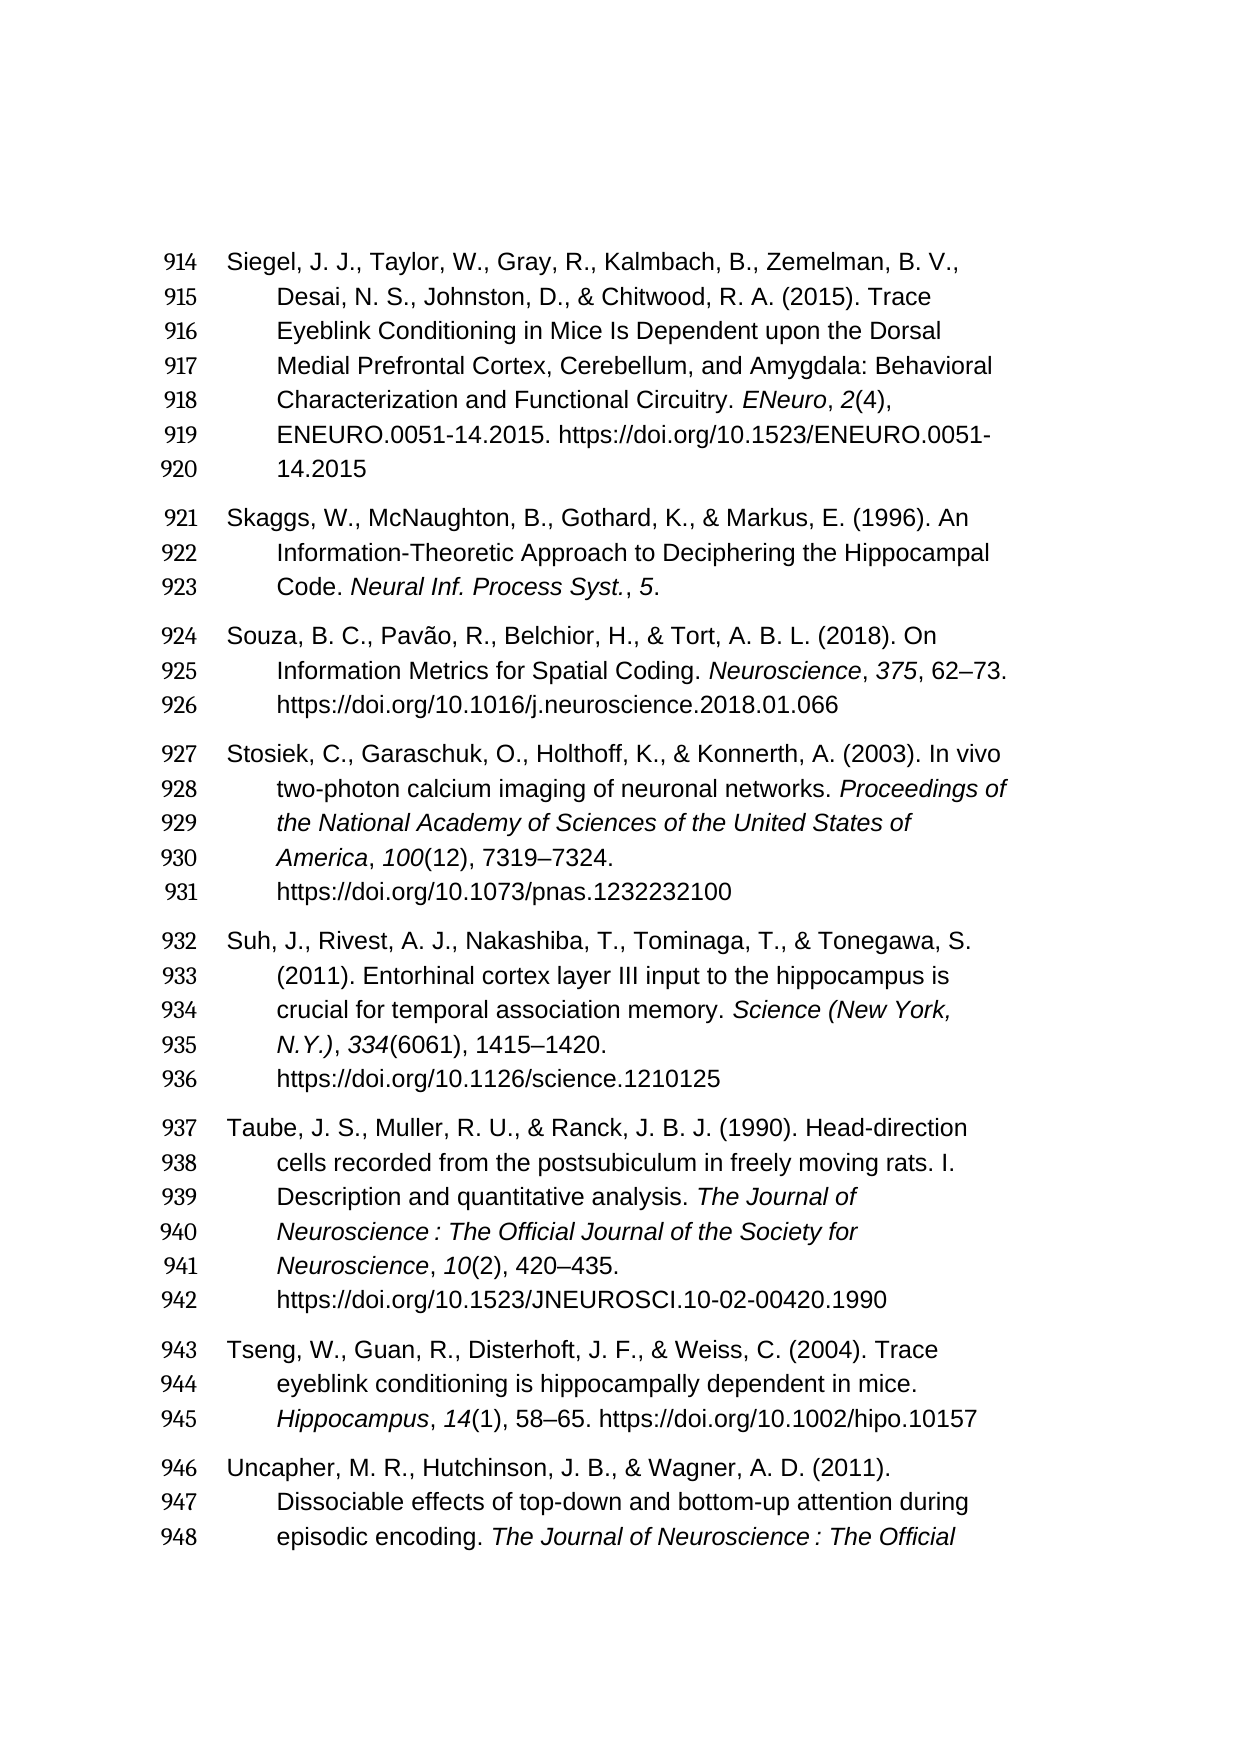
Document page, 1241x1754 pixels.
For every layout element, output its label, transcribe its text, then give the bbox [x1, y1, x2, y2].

text Taube, J. S., Muller, R. U., & Ranck, J. B. J. (1990). Head-direction cells recorded from the postsubiculum in freely moving rats. I. Description and quantitative analysis. The Journal of Neuroscience : The Official Journal of the Society for Neuroscience, 10(2), 420–435. https://doi.org/10.1523/JNEUROSCI.10-02-00420.1990 [226, 1113, 1014, 1314]
text Souza, B. C., Pavão, R., Belchior, H., & Tort, A. B. L. (2018). On Information Metrics for Spatial Coding. Neuroscience, 375, 62–73. https://doi.org/10.1016/j.neuroscience.2018.01.066 [226, 621, 1014, 719]
text Tseng, W., Guan, R., Disterhoft, J. F., & Weiss, C. (2004). Trace eyeblink conditioning is hippocampally dependent in mice. Hippocampus, 14(1), 58–65. https://doi.org/10.1002/hipo.10157 [226, 1334, 1014, 1432]
text Suh, J., Rivest, A. J., Nakashiba, T., Tominaga, T., & Tonegawa, S. (2011). Entorhinal cortex layer III input to the hippocampus is crucial for temporal association memory. Science (New York, N.Y.), 334(6061), 1415–1420. https://doi.org/10.1126/science.1210125 [226, 926, 1014, 1093]
text Stosiek, C., Garaschuk, O., Holthoff, K., & Konnerth, A. (2003). In vivo two-photon calcium imaging of neuronal networks. Proceedings of the National Academy of Sciences of the United States of America, 100(12), 7319–7324. https://doi.org/10.1073/pnas.1232232100 [226, 739, 1014, 906]
text Siegel, J. J., Taylor, W., Gray, R., Kalmbach, B., Zemelman, B. V., Desai, N. S., Johnston, D., & Chitwood, R. A. (2015). Trace Eyeblink Conditioning in Mice Is Dependent upon the Dorsal Medial Prefrontal Cortex, Cerebellum, and Amygdala: Behavioral Characterization and Functional Circuitry. ENeuro, 2(4), ENEURO.0051-14.2015. https://doi.org/10.1523/ENEURO.0051-14.2015 [226, 247, 1014, 483]
text Uncapher, M. R., Hutchinson, J. B., & Wagner, A. D. (2011). Dissociable effects of top-down and bottom-up attention during episodic encoding. The Journal of Neuroscience : The Official [226, 1453, 1014, 1550]
text Skaggs, W., McNaughton, B., Gothard, K., & Markus, E. (1996). An Information-Theoretic Approach to Deciphering the Hippocampal Code. Neural Inf. Process Syst., 5. [226, 503, 1014, 601]
